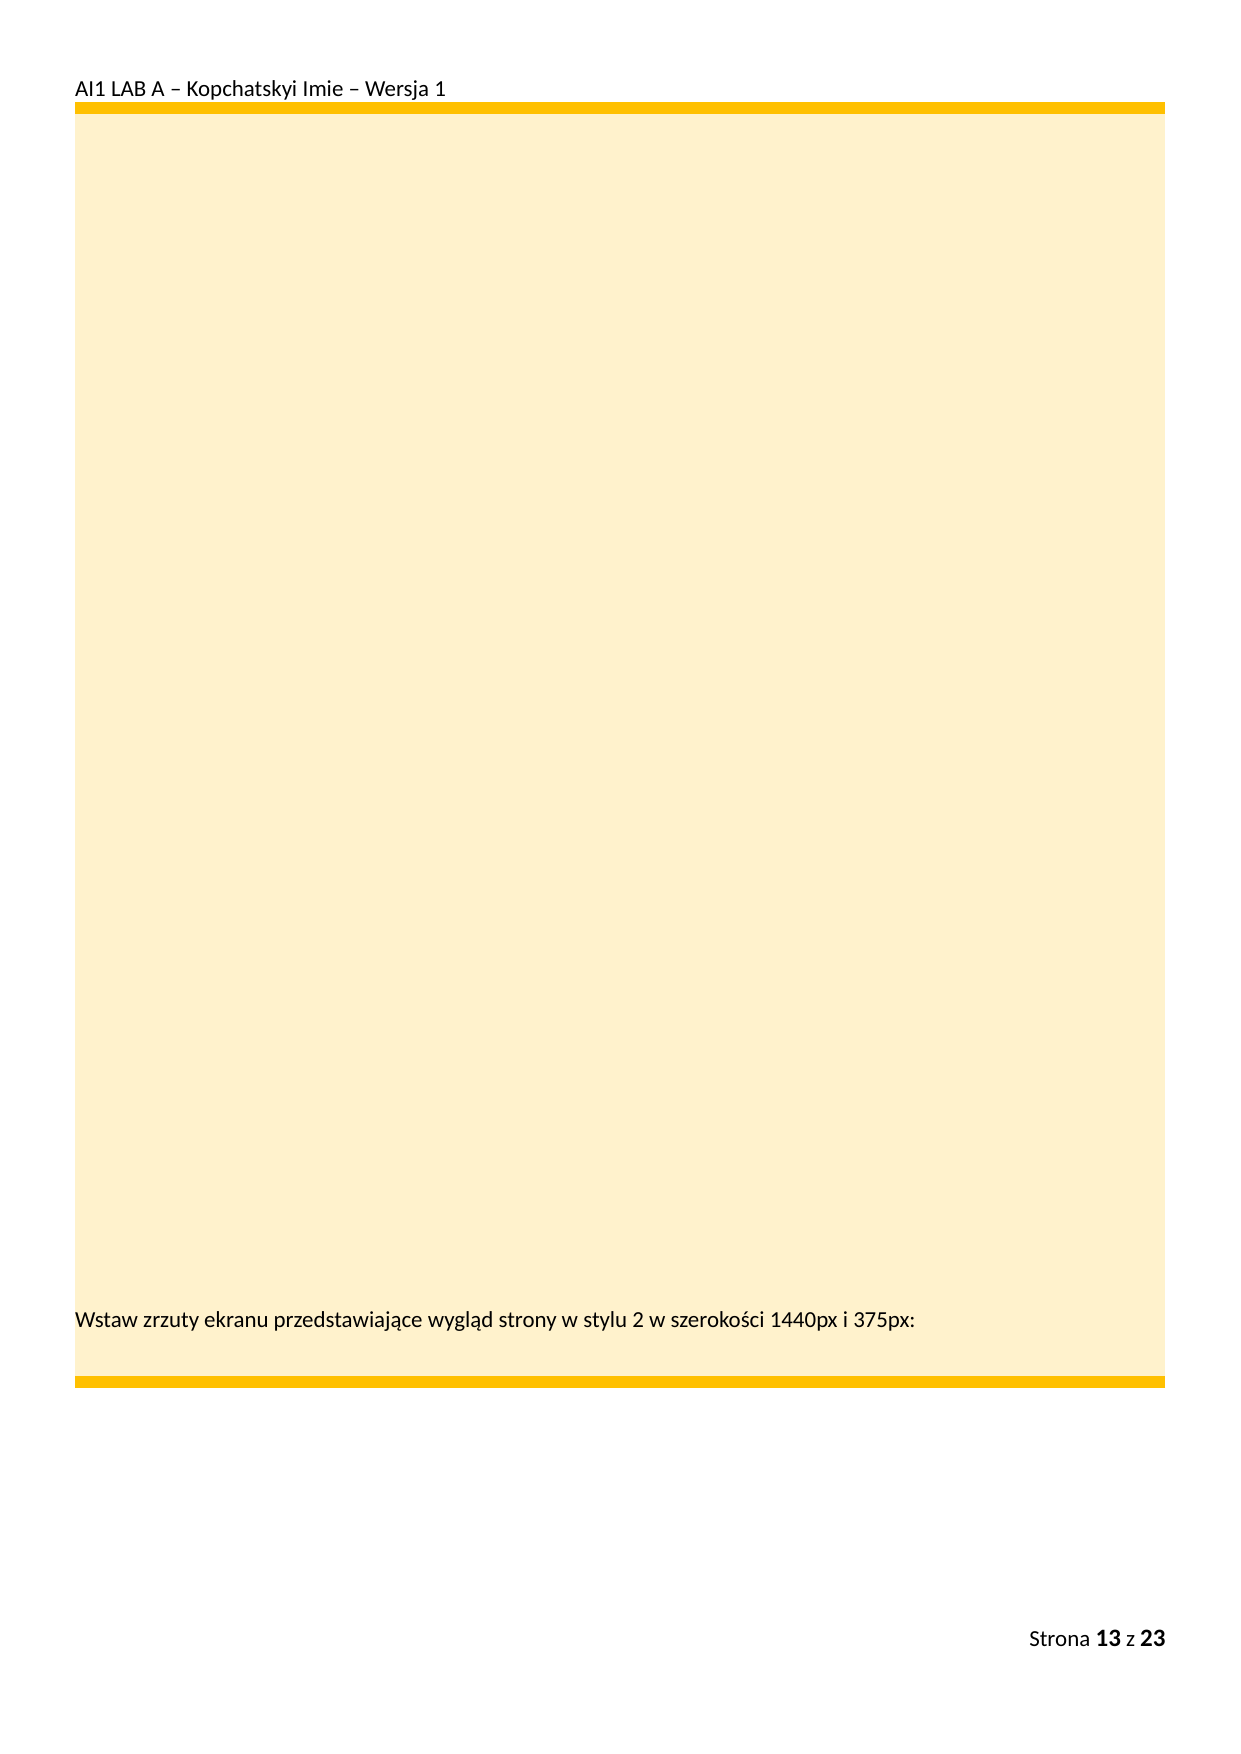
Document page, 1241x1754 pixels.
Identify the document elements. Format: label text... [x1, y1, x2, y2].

text Wstaw zrzuty ekranu przedstawiające wygląd strony w stylu 2 w szerokości 1440px i 375px: [75, 1280, 1165, 1310]
